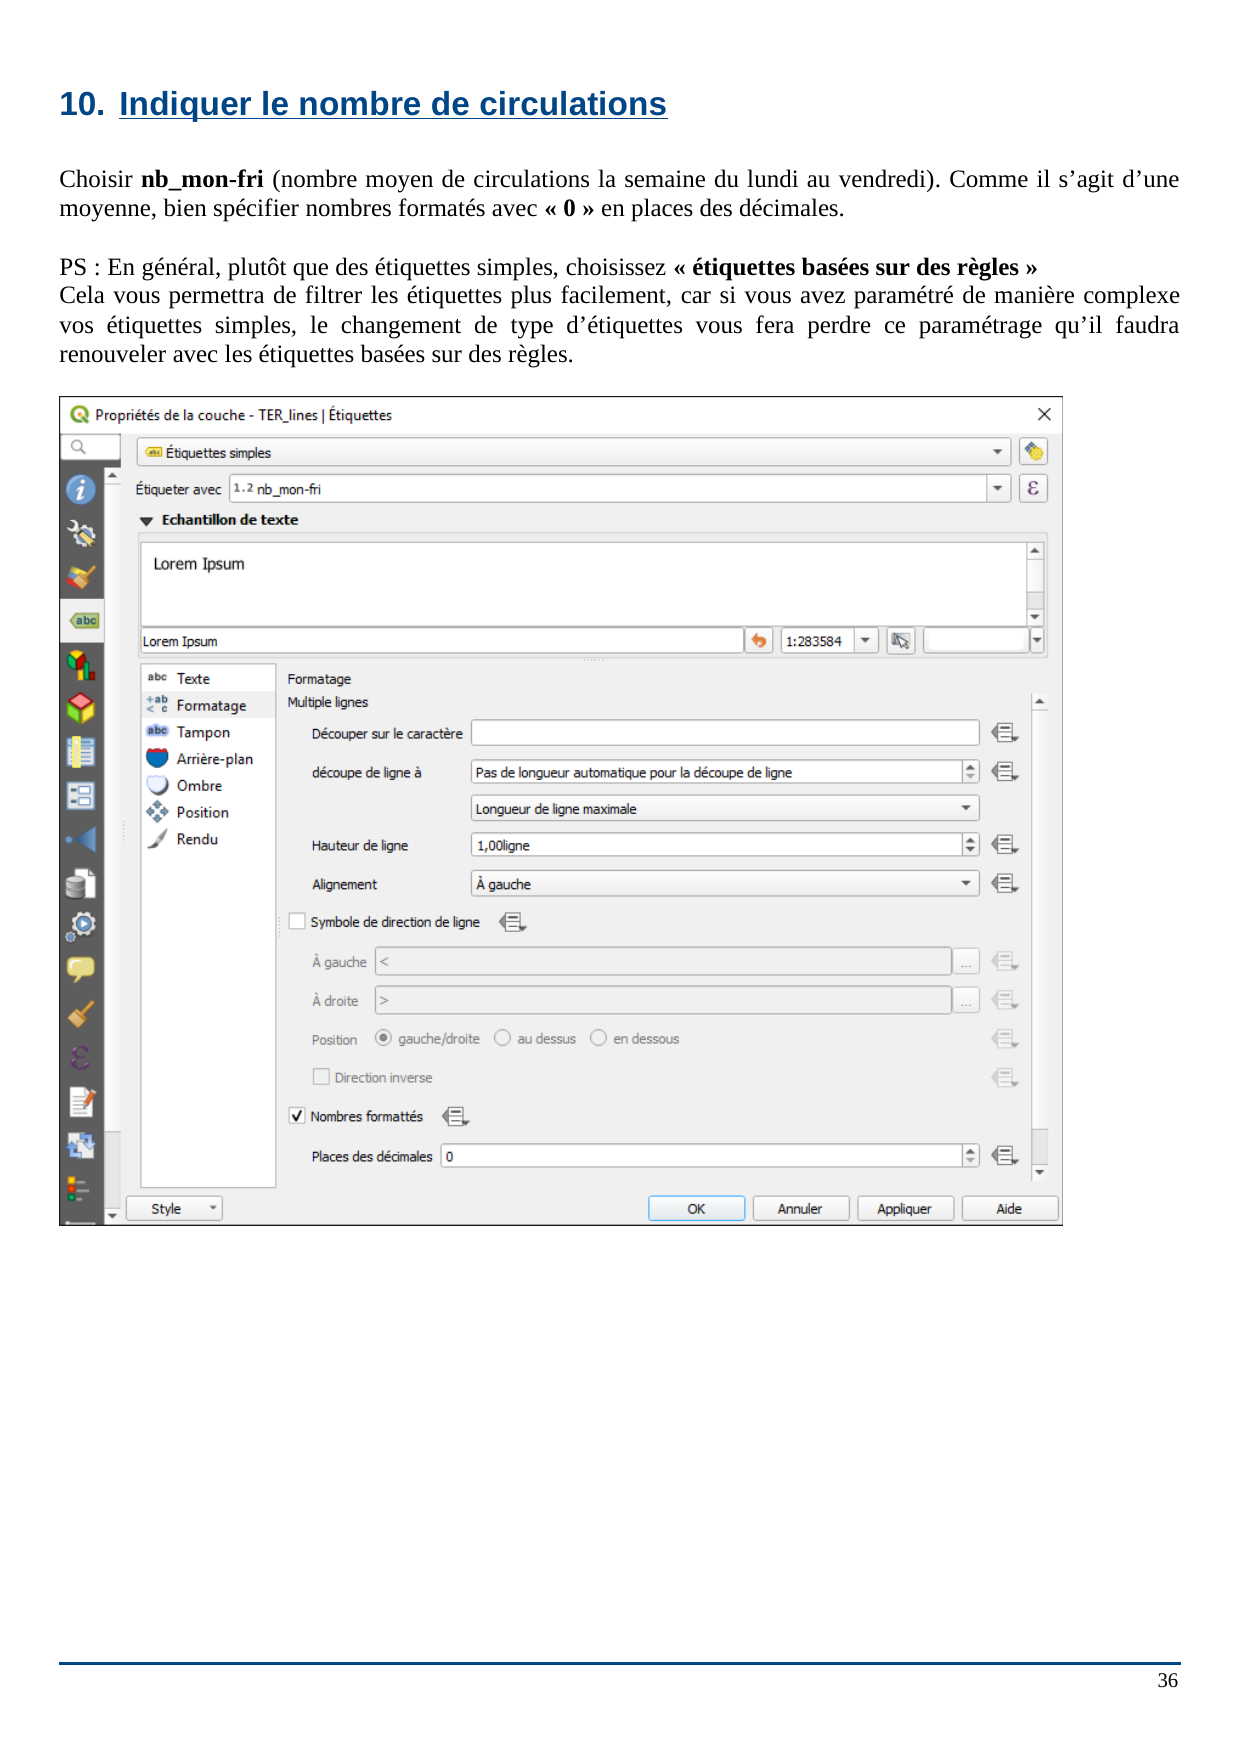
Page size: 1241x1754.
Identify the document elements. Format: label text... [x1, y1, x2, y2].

subtitle Indiquer le nombre de circulations [59, 84, 1181, 123]
picture [59, 396, 1063, 1226]
text Cela vous permettra de filtrer les étiquettes plus facilement, car si vous avez paramétré de manière complexe vos étiquettes simples, le changement de type d’étiquettes vous fera perdre ce paramétrage qu’il faudra renouveler avec les étiquettes basées sur des règles. [59, 280, 1181, 368]
text PS : En général, plutôt que des étiquettes simples, choisissez « étiquettes basées sur des règles » [59, 251, 1181, 280]
text Choisir nb_mon-fri (nombre moyen de circulations la semaine du lundi au vendredi). Comme il s’agit d’une moyenne, bien spécifier nombres formatés avec « 0 » en places des décimales. [59, 164, 1181, 222]
